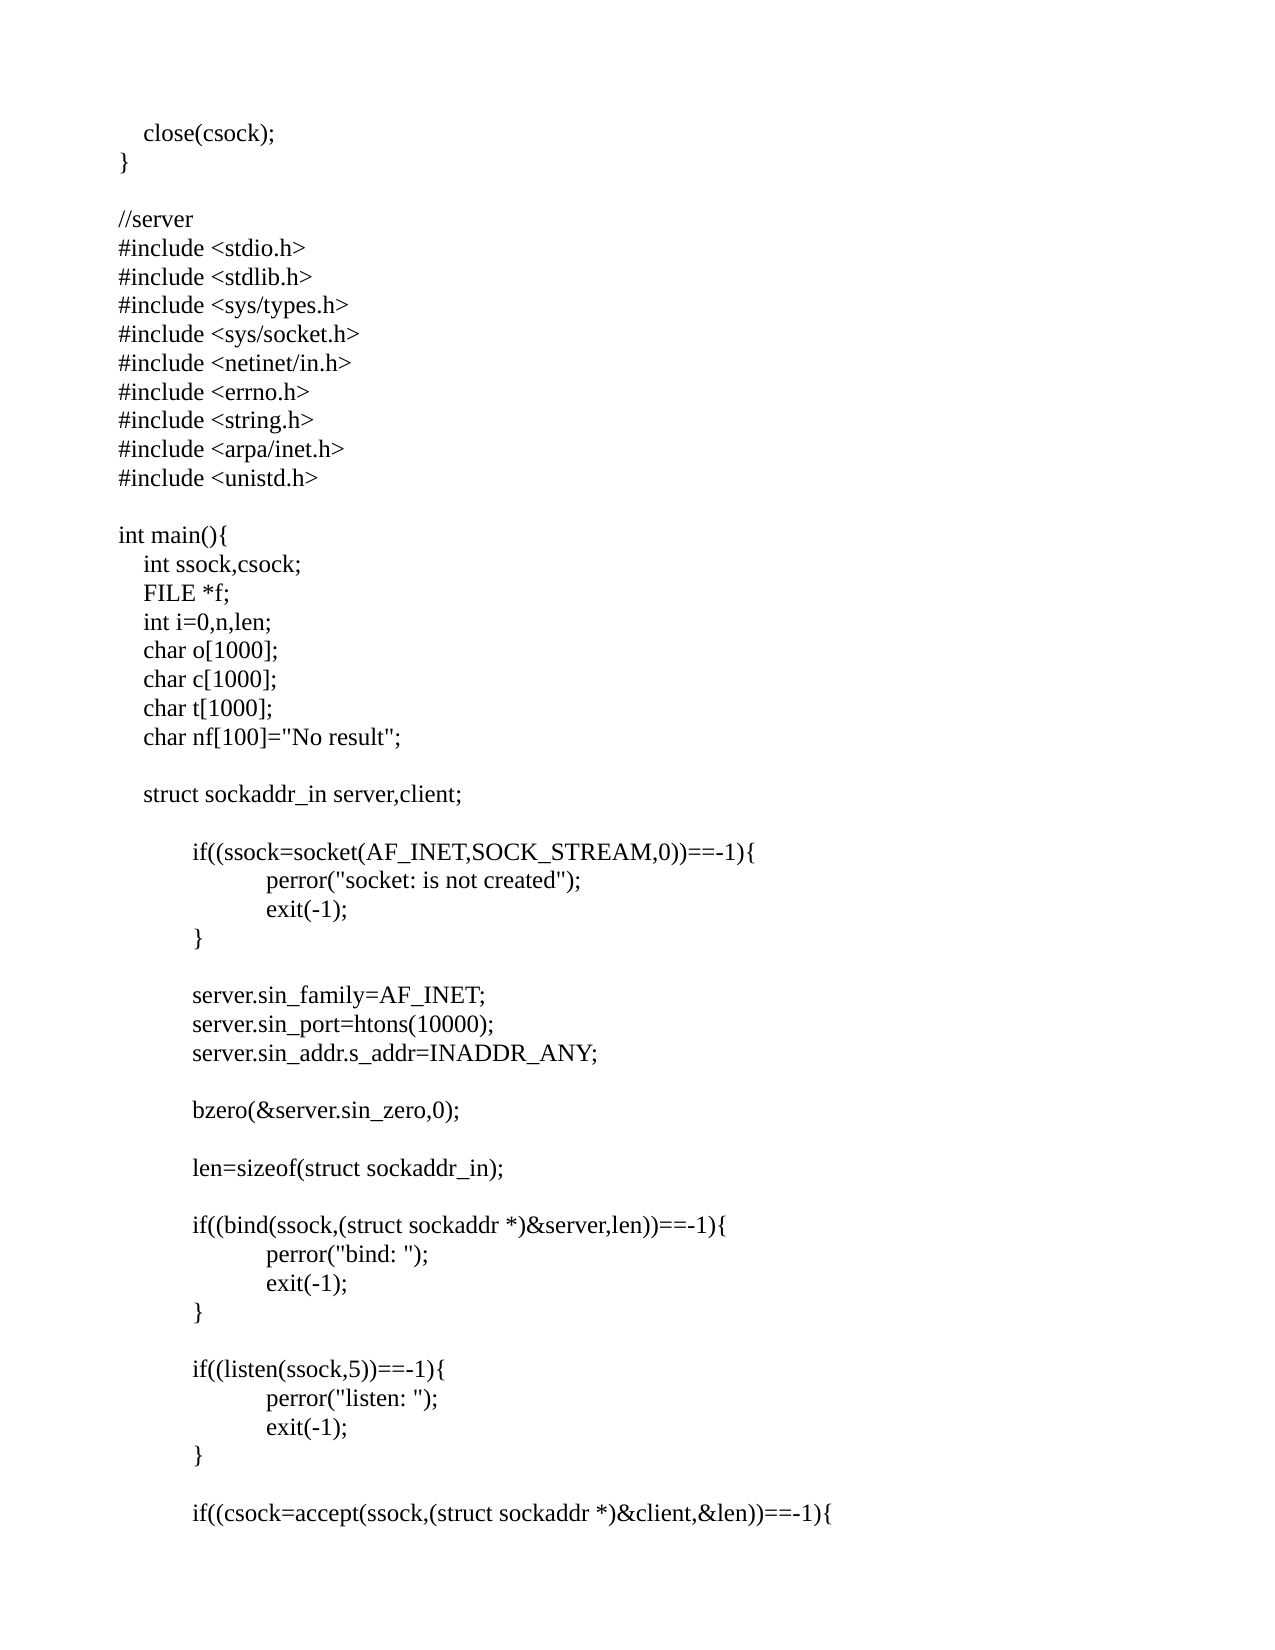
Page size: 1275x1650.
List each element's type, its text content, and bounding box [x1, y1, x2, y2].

text #include <sys/socket.h> [118, 319, 1157, 348]
text close(csock); [118, 118, 1157, 147]
text if((listen(ssock,5))==-1){ [118, 1354, 1157, 1383]
text char t[1000]; [118, 693, 1157, 722]
text if((bind(ssock,(struct sockaddr *)&server,len))==-1){ [118, 1211, 1157, 1239]
text exit(-1); [118, 894, 1157, 923]
text if((csock=accept(ssock,(struct sockaddr *)&client,&len))==-1){ [118, 1498, 1157, 1527]
text exit(-1); [118, 1268, 1157, 1297]
text int main(){ [118, 521, 1157, 549]
text } [118, 923, 1157, 952]
text #include <arpa/inet.h> [118, 434, 1157, 463]
text server.sin_addr.s_addr=INADDR_ANY; [118, 1038, 1157, 1067]
text #include <stdlib.h> [118, 262, 1157, 291]
text char nf[100]="No result"; [118, 722, 1157, 751]
text server.sin_family=AF_INET; [118, 981, 1157, 1009]
text char o[1000]; [118, 636, 1157, 664]
text bzero(&server.sin_zero,0); [118, 1096, 1157, 1124]
text #include <netinet/in.h> [118, 348, 1157, 377]
text } [118, 1297, 1157, 1326]
text if((ssock=socket(AF_INET,SOCK_STREAM,0))==-1){ [118, 837, 1157, 866]
text perror("socket: is not created"); [118, 866, 1157, 894]
text #include <errno.h> [118, 377, 1157, 406]
text int ssock,csock; [118, 549, 1157, 578]
text int i=0,n,len; [118, 607, 1157, 636]
text } [118, 147, 1157, 176]
text FILE *f; [118, 578, 1157, 607]
text char c[1000]; [118, 664, 1157, 693]
text server.sin_port=htons(10000); [118, 1009, 1157, 1038]
text len=sizeof(struct sockaddr_in); [118, 1153, 1157, 1182]
text exit(-1); [118, 1412, 1157, 1441]
text } [118, 1441, 1157, 1469]
text struct sockaddr_in server,client; [118, 779, 1157, 808]
text #include <string.h> [118, 406, 1157, 434]
text perror("listen: "); [118, 1383, 1157, 1412]
text #include <sys/types.h> [118, 291, 1157, 319]
text perror("bind: "); [118, 1239, 1157, 1268]
text //server [118, 204, 1157, 233]
text #include <unistd.h> [118, 463, 1157, 492]
text #include <stdio.h> [118, 233, 1157, 262]
